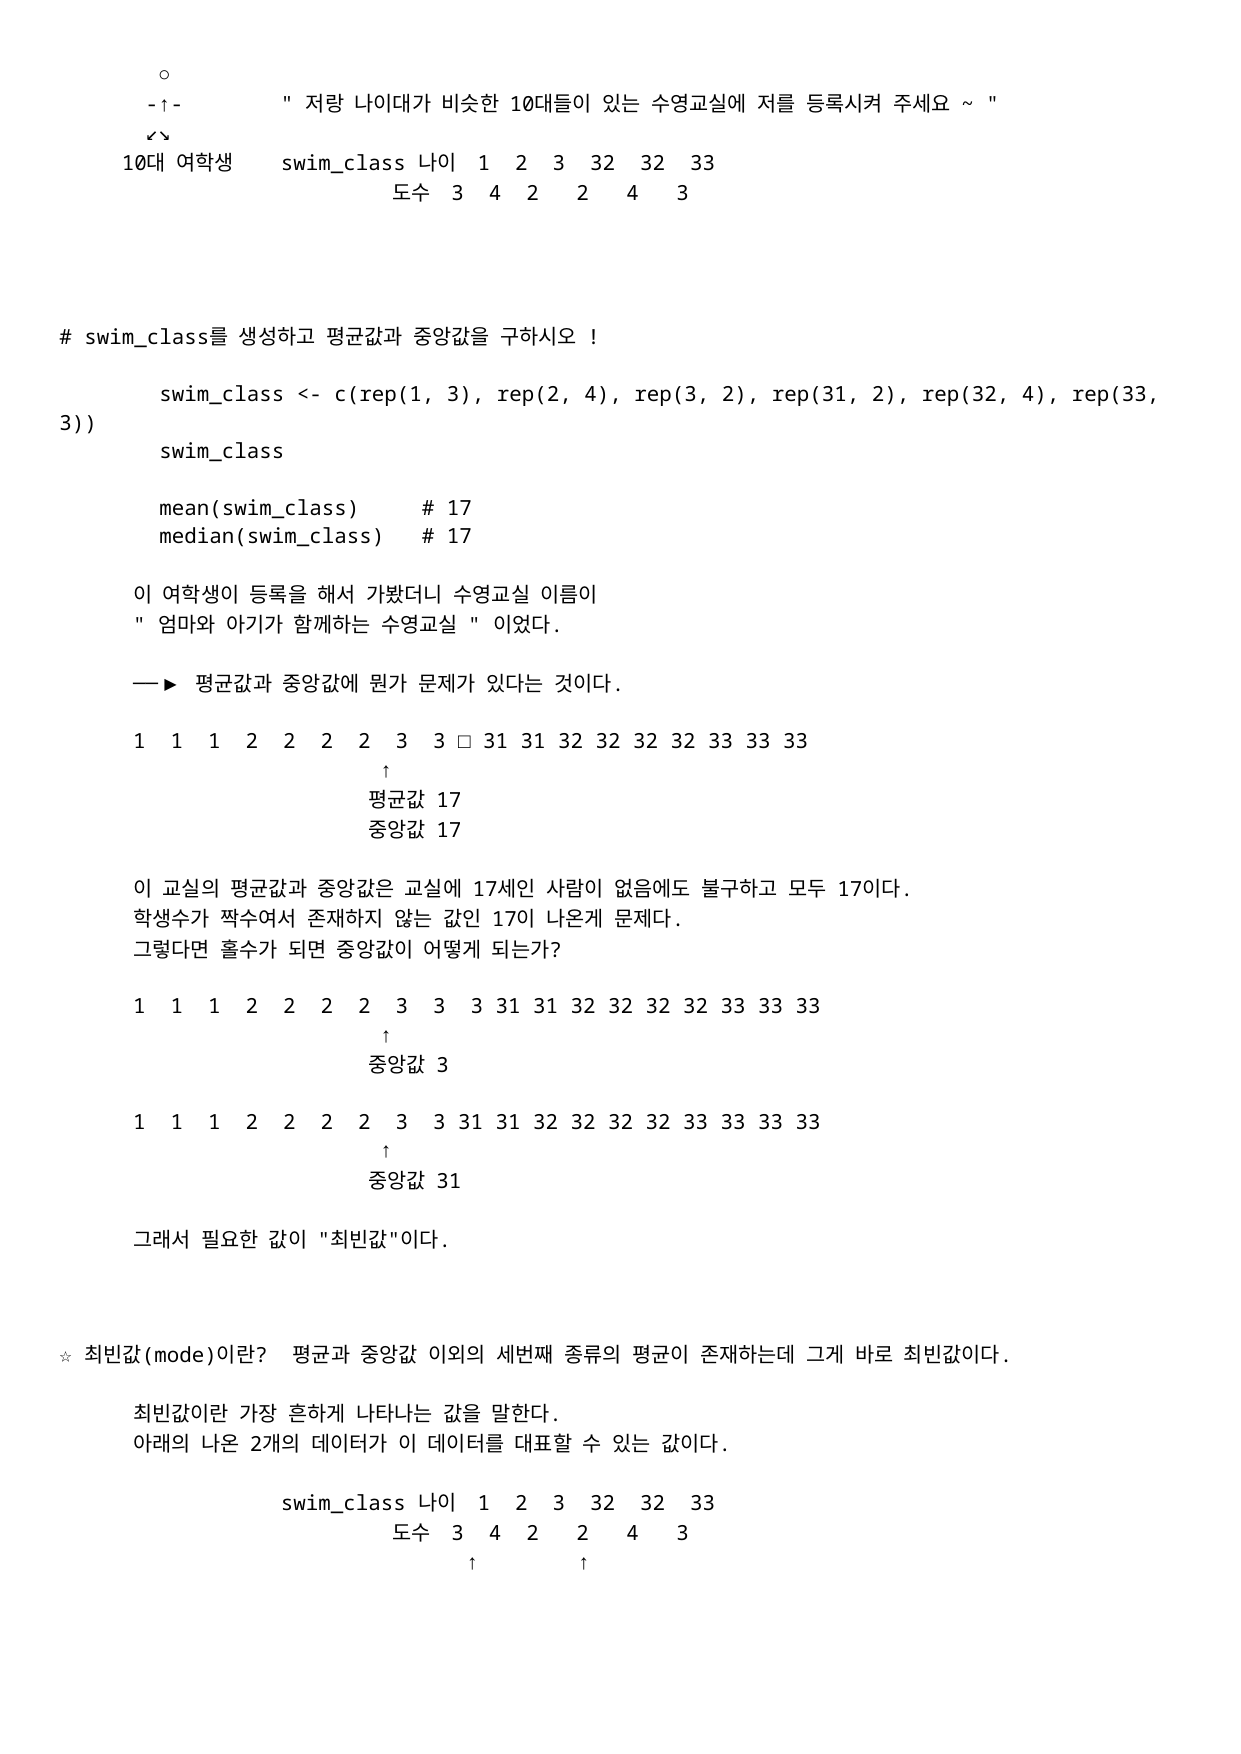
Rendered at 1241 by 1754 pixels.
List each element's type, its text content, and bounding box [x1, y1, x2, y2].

text ↑ ↑ [59, 1547, 1181, 1575]
text 이 교실의 평균값과 중앙값은 교실에 17세인 사람이 없음에도 불구하고 모두 17이다. [59, 872, 1181, 902]
text swim_class <- c(rep(1, 3), rep(2, 4), rep(3, 2), rep(31, 2), rep(32, 4), rep(33, 3)) [59, 379, 1181, 436]
text swim_class 나이 1 2 3 32 32 33 [59, 1486, 1181, 1517]
text ──▶ 평균값과 중앙값에 뭔가 문제가 있다는 것이다. [59, 667, 1181, 698]
text 그렇다면 홀수가 되면 중앙값이 어떻게 되는가? [59, 933, 1181, 963]
text 중앙값 3 [59, 1048, 1181, 1079]
text 1 1 1 2 2 2 2 3 3 3 31 31 32 32 32 32 33 33 33 [59, 992, 1181, 1020]
text mean(swim_class) # 17 [59, 493, 1181, 522]
text # swim_class를 생성하고 평균값과 중앙값을 구하시오 ! [59, 321, 1181, 351]
text 1 1 1 2 2 2 2 3 3 31 31 32 32 32 32 33 33 33 33 [59, 1107, 1181, 1136]
text 아래의 나온 2개의 데이터가 이 데이터를 대표할 수 있는 값이다. [59, 1427, 1181, 1458]
text 그래서 필요한 값이 "최빈값"이다. [59, 1223, 1181, 1253]
text ↑ [59, 1136, 1181, 1164]
text ☆ 최빈값(mode)이란? 평균과 중앙값 이외의 세번째 종류의 평균이 존재하는데 그게 바로 최빈값이다. [59, 1338, 1181, 1369]
text 학생수가 짝수여서 존재하지 않는 값인 17이 나온게 문제다. [59, 902, 1181, 933]
text swim_class [59, 436, 1181, 465]
text median(swim_class) # 17 [59, 522, 1181, 550]
text 도수 3 4 2 2 4 3 [59, 1517, 1181, 1547]
text -↑- " 저랑 나이대가 비슷한 10대들이 있는 수영교실에 저를 등록시켜 주세요 ~ " [59, 87, 1181, 118]
text 도수 3 4 2 2 4 3 [59, 177, 1181, 207]
text 최빈값이란 가장 흔하게 나타나는 값을 말한다. [59, 1397, 1181, 1427]
text 1 1 1 2 2 2 2 3 3 □ 31 31 32 32 32 32 33 33 33 [59, 726, 1181, 755]
text " 엄마와 아기가 함께하는 수영교실 " 이었다. [59, 609, 1181, 639]
text 10대 여학생 swim_class 나이 1 2 3 32 32 33 [59, 146, 1181, 177]
text ↙↘ [59, 118, 1181, 146]
text 중앙값 17 [59, 813, 1181, 844]
text ↑ [59, 1020, 1181, 1048]
text 평균값 17 [59, 783, 1181, 813]
text 이 여학생이 등록을 해서 가봤더니 수영교실 이름이 [59, 578, 1181, 609]
text ○ [59, 59, 1181, 87]
text 중앙값 31 [59, 1164, 1181, 1194]
text ↑ [59, 755, 1181, 783]
